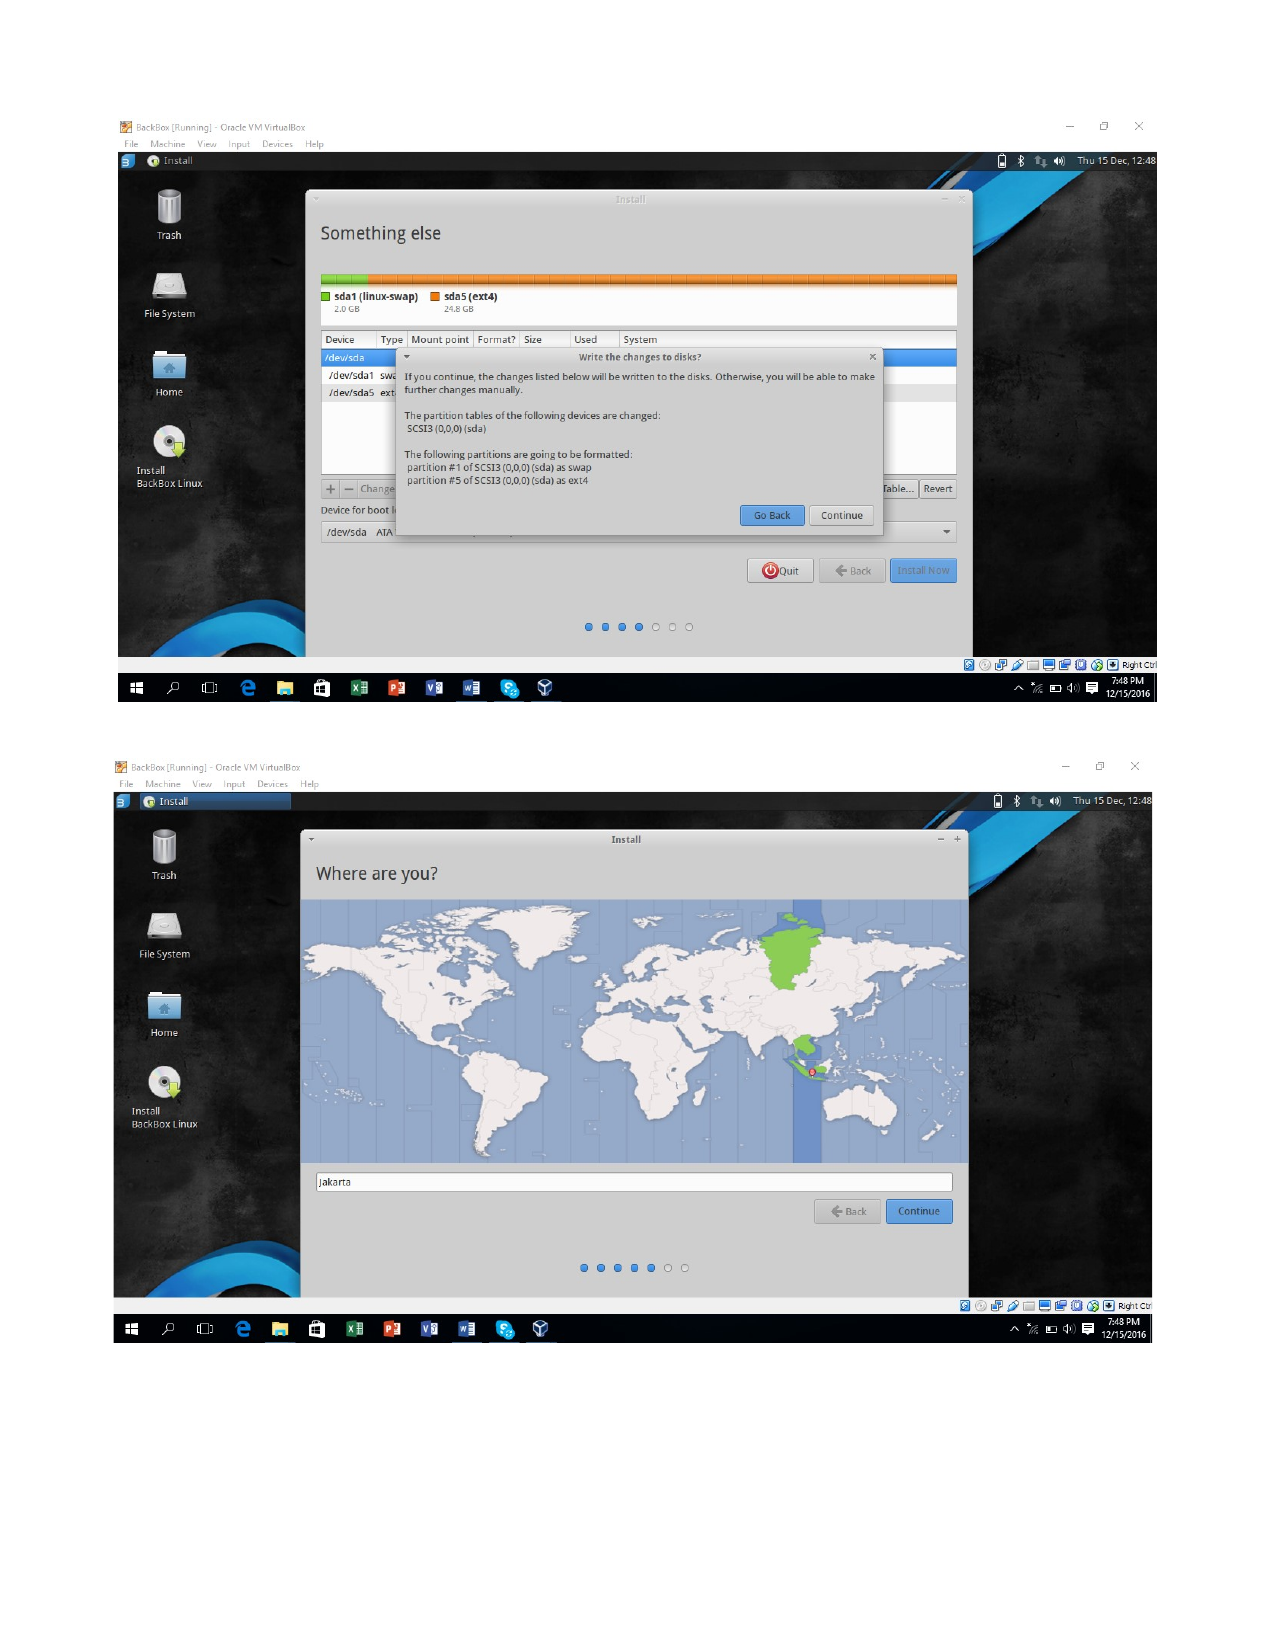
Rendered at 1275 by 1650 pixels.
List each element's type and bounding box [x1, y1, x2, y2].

picture [113, 758, 1153, 1343]
picture [118, 118, 1157, 702]
